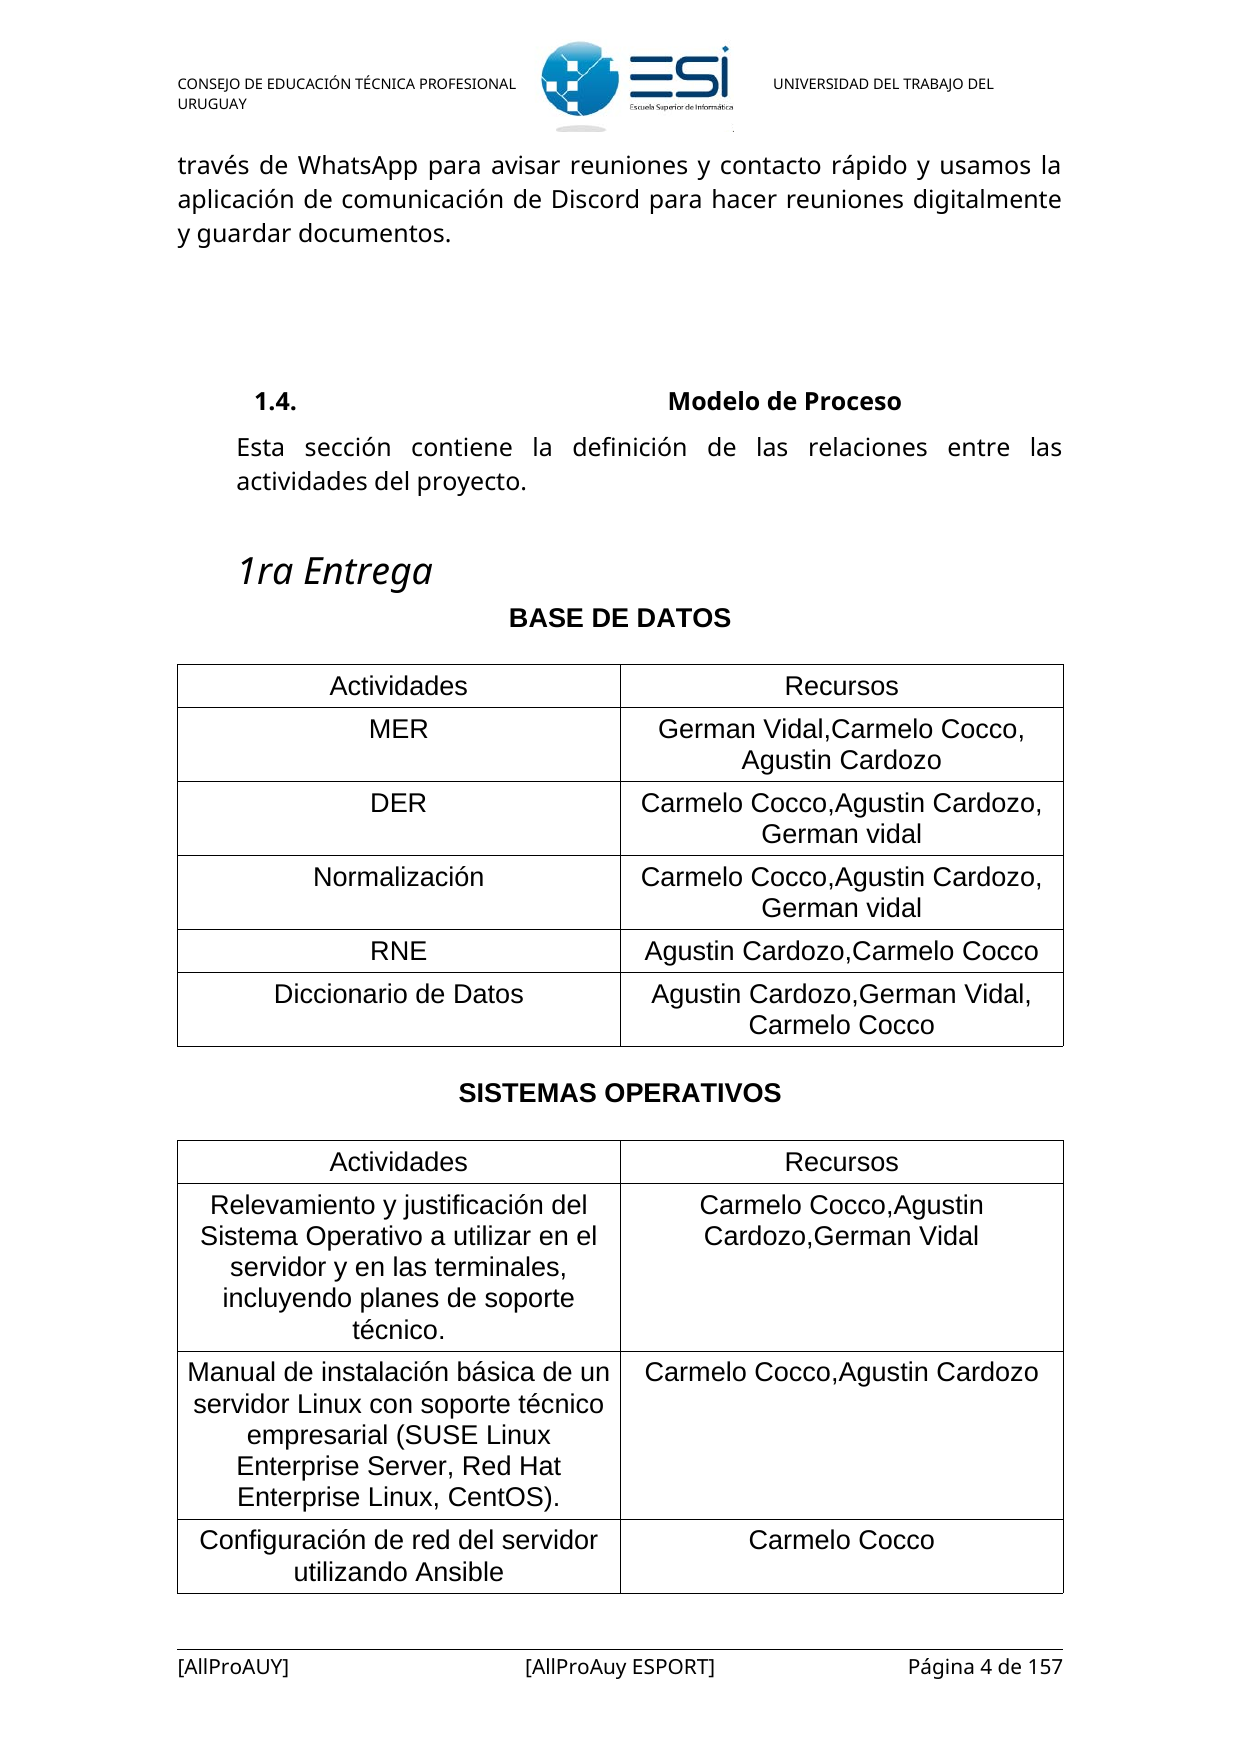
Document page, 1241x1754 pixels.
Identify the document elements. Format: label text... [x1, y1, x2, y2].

table_cell RNE [178, 930, 620, 972]
table_cell Carmelo Cocco,Agustin Cardozo [621, 1352, 1063, 1518]
table_cell Carmelo Cocco,Agustin Cardozo, German vidal [621, 782, 1063, 855]
table_cell Configuración de red del servidor utilizando Ansible [178, 1520, 620, 1592]
table_cell Agustin Cardozo,Carmelo Cocco [621, 930, 1063, 972]
table_cell Agustin Cardozo,German Vidal, Carmelo Cocco [621, 973, 1063, 1046]
table_cell Carmelo Cocco,Agustin Cardozo, German vidal [621, 856, 1063, 929]
table_cell MER [178, 708, 620, 781]
subtitle Modelo de Proceso [254, 383, 1063, 417]
text Esta sección contiene la definición de las relaciones entre las actividades del proyecto. [236, 430, 1063, 498]
text 1ra Entrega [236, 544, 1063, 596]
table_header Recursos [621, 665, 1063, 707]
table_cell Carmelo Cocco,Agustin Cardozo,German Vidal [621, 1184, 1063, 1351]
table_cell Relevamiento y justificación del Sistema Operativo a utilizar en el servidor y en las terminales, incluyendo planes de soporte técnico. [178, 1184, 620, 1351]
table_header Actividades [178, 1141, 620, 1183]
text BASE DE DATOS [177, 602, 1063, 633]
table_header Actividades [178, 665, 620, 707]
table_cell Manual de instalación básica de un servidor Linux con soporte técnico empresarial (SUSE Linux Enterprise Server, Red Hat Enterprise Linux, CentOS). [178, 1352, 620, 1518]
table_cell German Vidal,Carmelo Cocco, Agustin Cardozo [621, 708, 1063, 781]
text través de WhatsApp para avisar reuniones y contacto rápido y usamos la aplicación de comunicación de Discord para hacer reuniones digitalmente y guardar documentos. [177, 148, 1063, 250]
table_cell Diccionario de Datos [178, 973, 620, 1046]
table_cell DER [178, 782, 620, 855]
table_header Recursos [621, 1141, 1063, 1183]
text SISTEMAS OPERATIVOS [177, 1077, 1063, 1109]
picture [534, 39, 734, 132]
table_cell Carmelo Cocco [621, 1520, 1063, 1592]
table_cell Normalización [178, 856, 620, 929]
